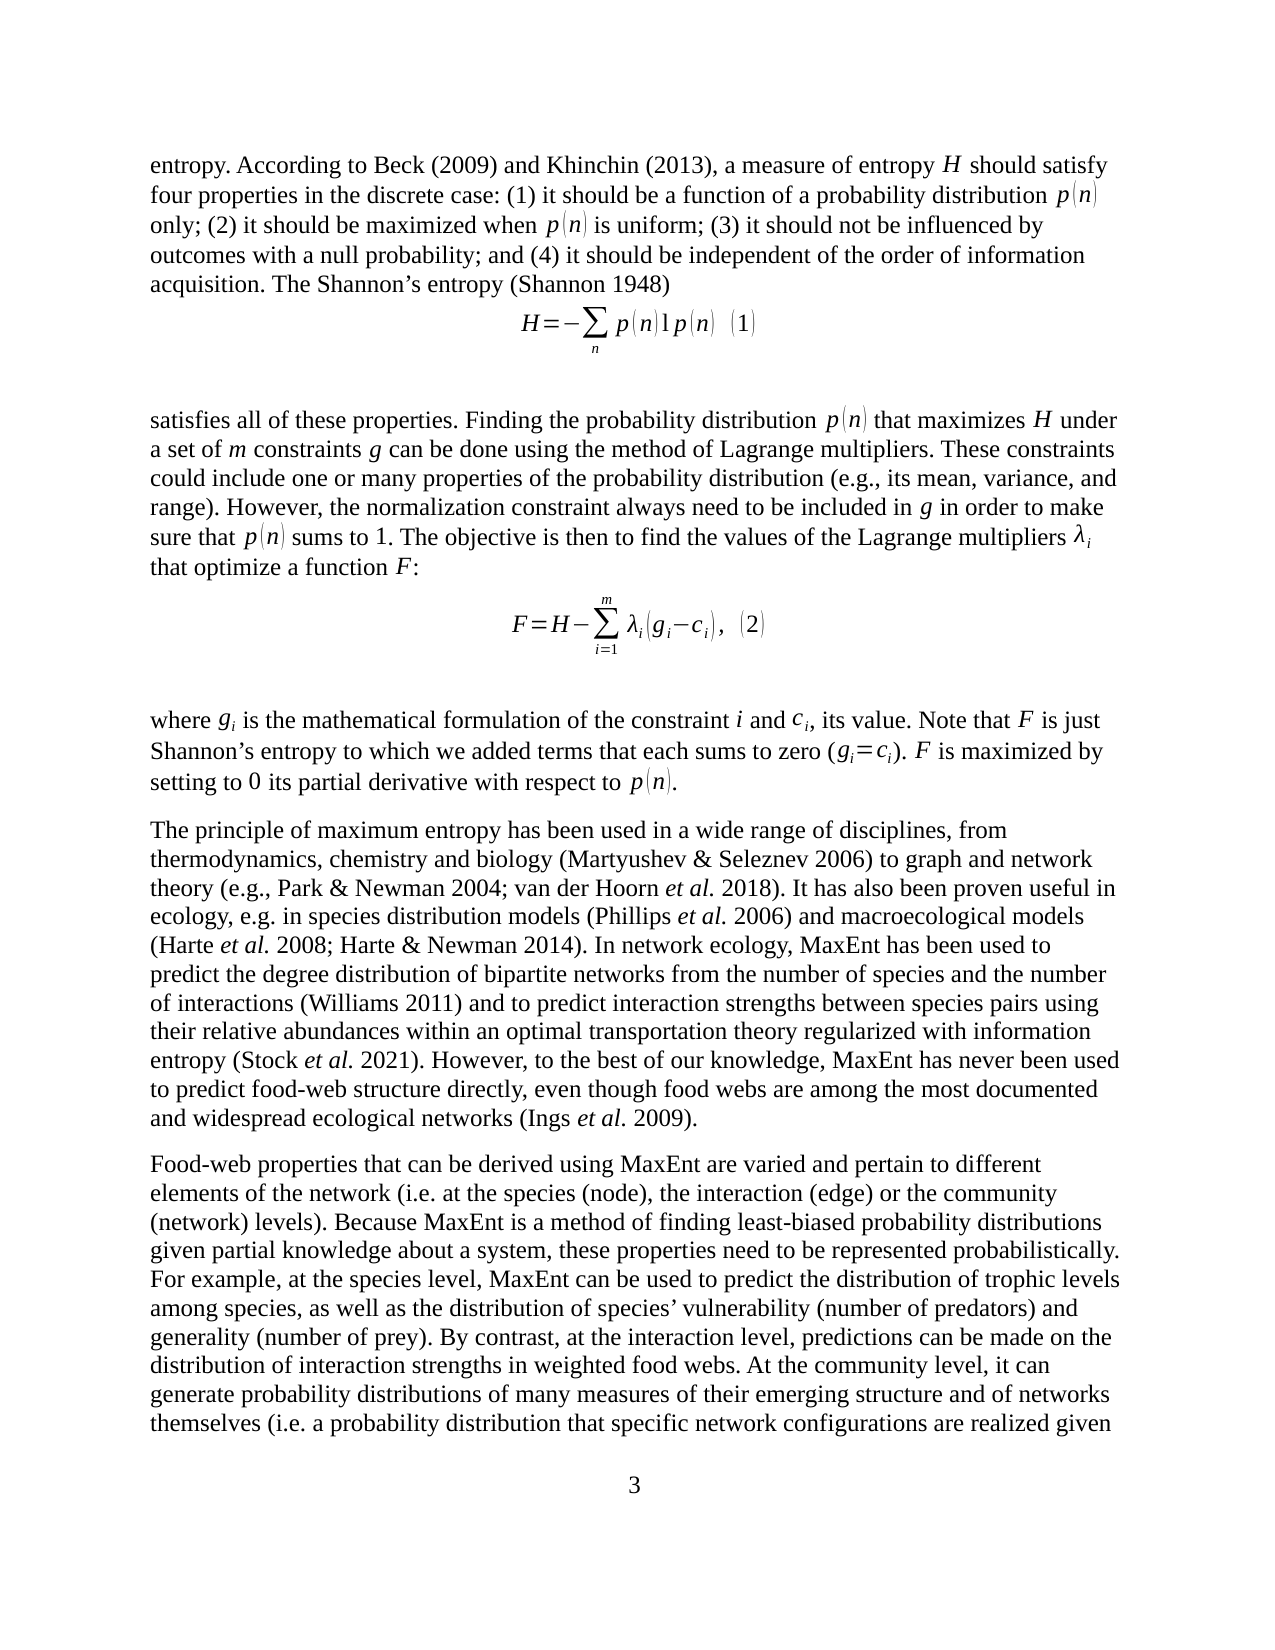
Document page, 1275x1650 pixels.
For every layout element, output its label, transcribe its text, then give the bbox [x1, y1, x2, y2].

text The principle of maximum entropy has been used in a wide range of disciplines, from thermodynamics, chemistry and biology (Martyushev & Seleznev 2006) to graph and network theory (e.g., Park & Newman 2004; van der Hoorn et al. 2018). It has also been proven useful in ecology, e.g. in species distribution models (Phillips et al. 2006) and macroecological models (Harte et al. 2008; Harte & Newman 2014). In network ecology, MaxEnt has been used to predict the degree distribution of bipartite networks from the number of species and the number of interactions (Williams 2011) and to predict interaction strengths between species pairs using their relative abundances within an optimal transportation theory regularized with information entropy (Stock et al. 2021). However, to the best of our knowledge, MaxEnt has never been used to predict food-web structure directly, even though food webs are among the most documented and widespread ecological networks (Ings et al. 2009). [150, 815, 1125, 1131]
text entropy. According to Beck (2009) and Khinchin (2013), a measure of entropy should satisfy four properties in the discrete case: (1) it should be a function of a probability distribution only; (2) it should be maximized when is uniform; (3) it should not be influenced by outcomes with a null probability; and (4) it should be independent of the order of information acquisition. The Shannon’s entropy (Shannon 1948) [150, 150, 1125, 297]
text satisfies all of these properties. Finding the probability distribution that maximizes under a set of constraints can be done using the method of Lagrange multipliers. These constraints could include one or many properties of the probability distribution (e.g., its mean, variance, and range). However, the normalization constraint always need to be included in in order to make sure that sums to . The objective is then to find the values of the Lagrange multipliers that optimize a function : [150, 404, 1125, 581]
text Food-web properties that can be derived using MaxEnt are varied and pertain to different elements of the network (i.e. at the species (node), the interaction (edge) or the community (network) levels). Because MaxEnt is a method of finding least-biased probability distributions given partial knowledge about a system, these properties need to be represented probabilistically. For example, at the species level, MaxEnt can be used to predict the distribution of trophic levels among species, as well as the distribution of species’ vulnerability (number of predators) and generality (number of prey). By contrast, at the interaction level, predictions can be made on the distribution of interaction strengths in weighted food webs. At the community level, it can generate probability distributions of many measures of their emerging structure and of networks themselves (i.e. a probability distribution that specific network configurations are realized given [150, 1149, 1125, 1437]
text where is the mathematical formulation of the constraint and , its value. Note that is just Shannon’s entropy to which we added terms that each sums to zero (). is maximized by setting to its partial derivative with respect to . [150, 704, 1125, 797]
